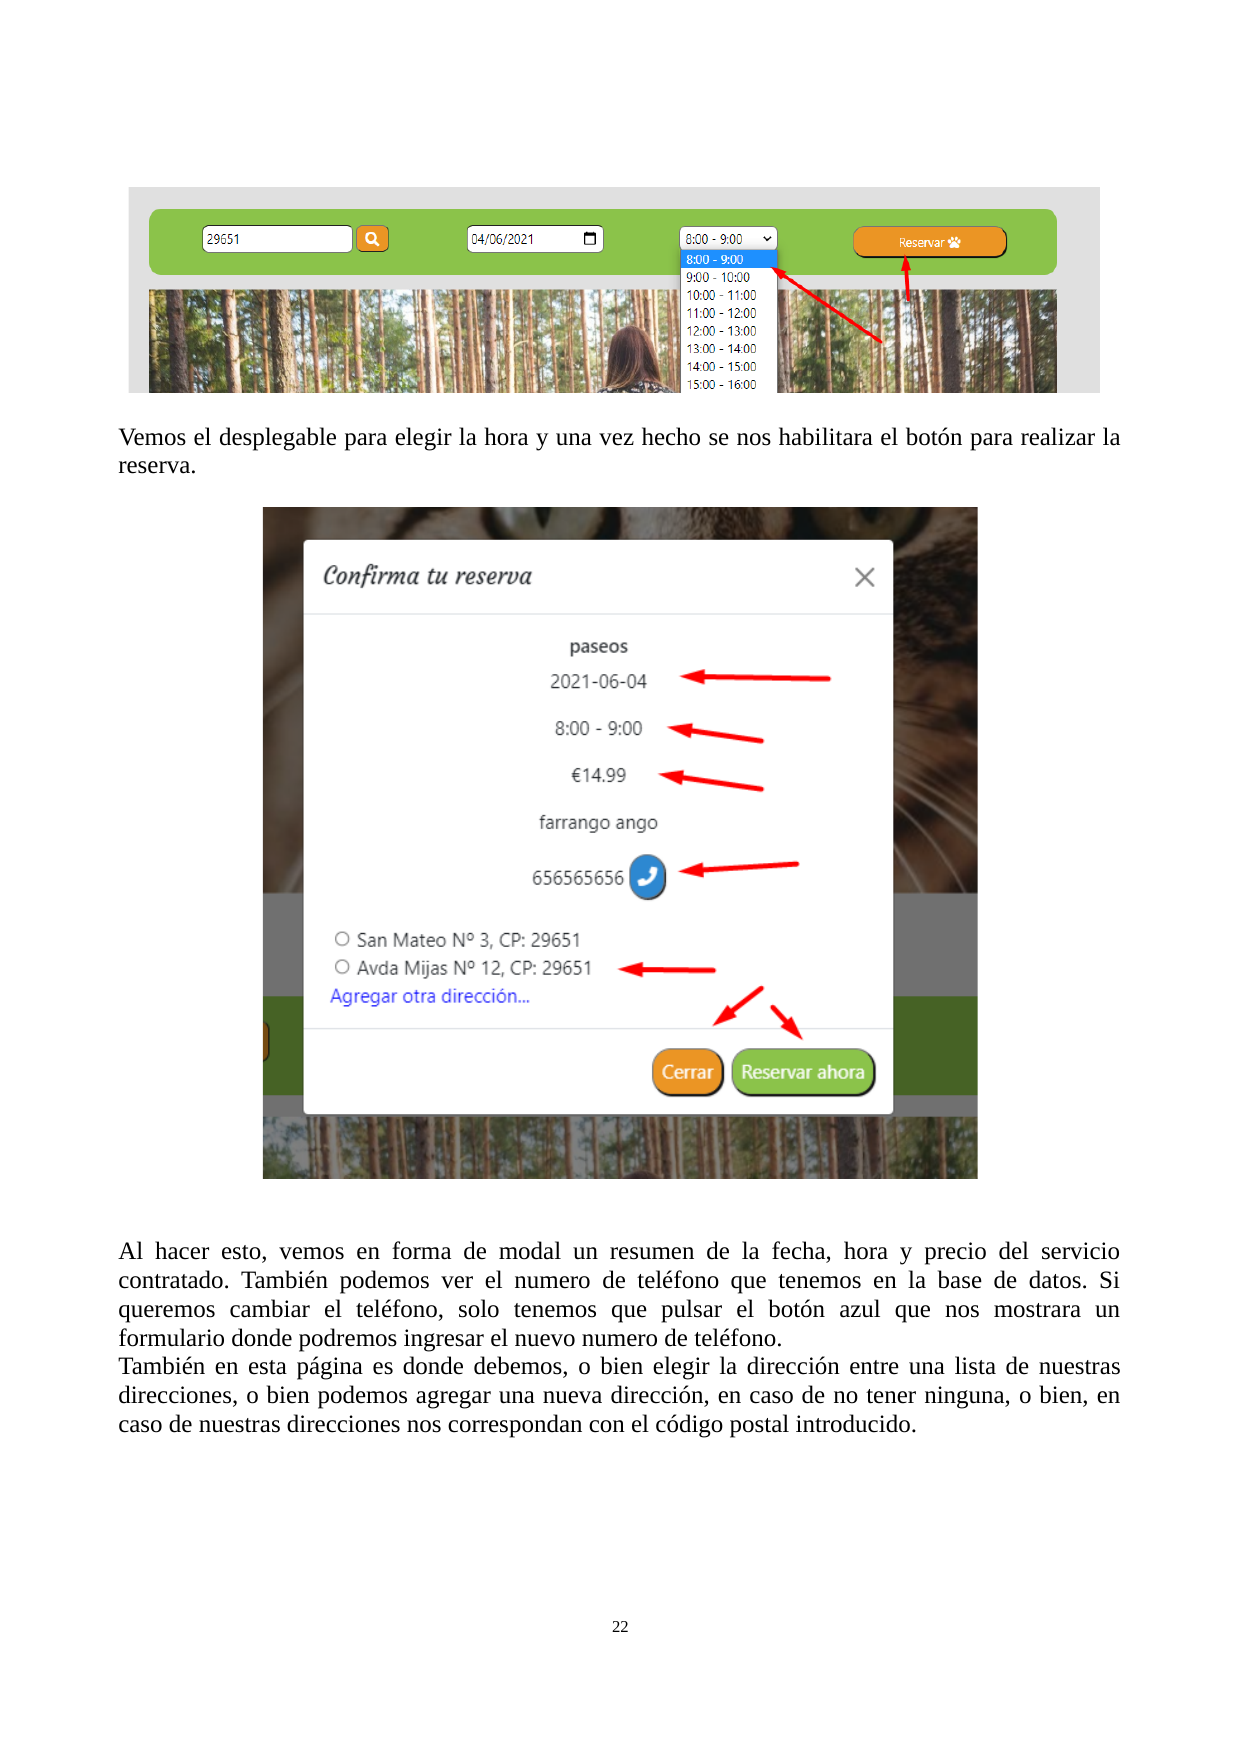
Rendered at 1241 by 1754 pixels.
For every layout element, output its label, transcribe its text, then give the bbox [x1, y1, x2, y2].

text También en esta página es donde debemos, o bien elegir la dirección entre una lista de nuestras direcciones, o bien podemos agregar una nueva dirección, en caso de no tener ninguna, o bien, en caso de nuestras direcciones nos correspondan con el código postal introducido. [118, 1351, 1122, 1438]
text Al hacer esto, vemos en forma de modal un resumen de la fecha, hora y precio del servicio contratado. También podemos ver el numero de teléfono que tenemos en la base de datos. Si queremos cambiar el teléfono, solo tenemos que pulsar el botón azul que nos mostrara un formulario donde podremos ingresar el nuevo numero de teléfono. [118, 1236, 1122, 1351]
picture [128, 187, 1100, 393]
text Vemos el desplegable para elegir la hora y una vez hecho se nos habilitara el botón para realizar la reserva. [118, 422, 1122, 479]
picture [262, 507, 978, 1179]
